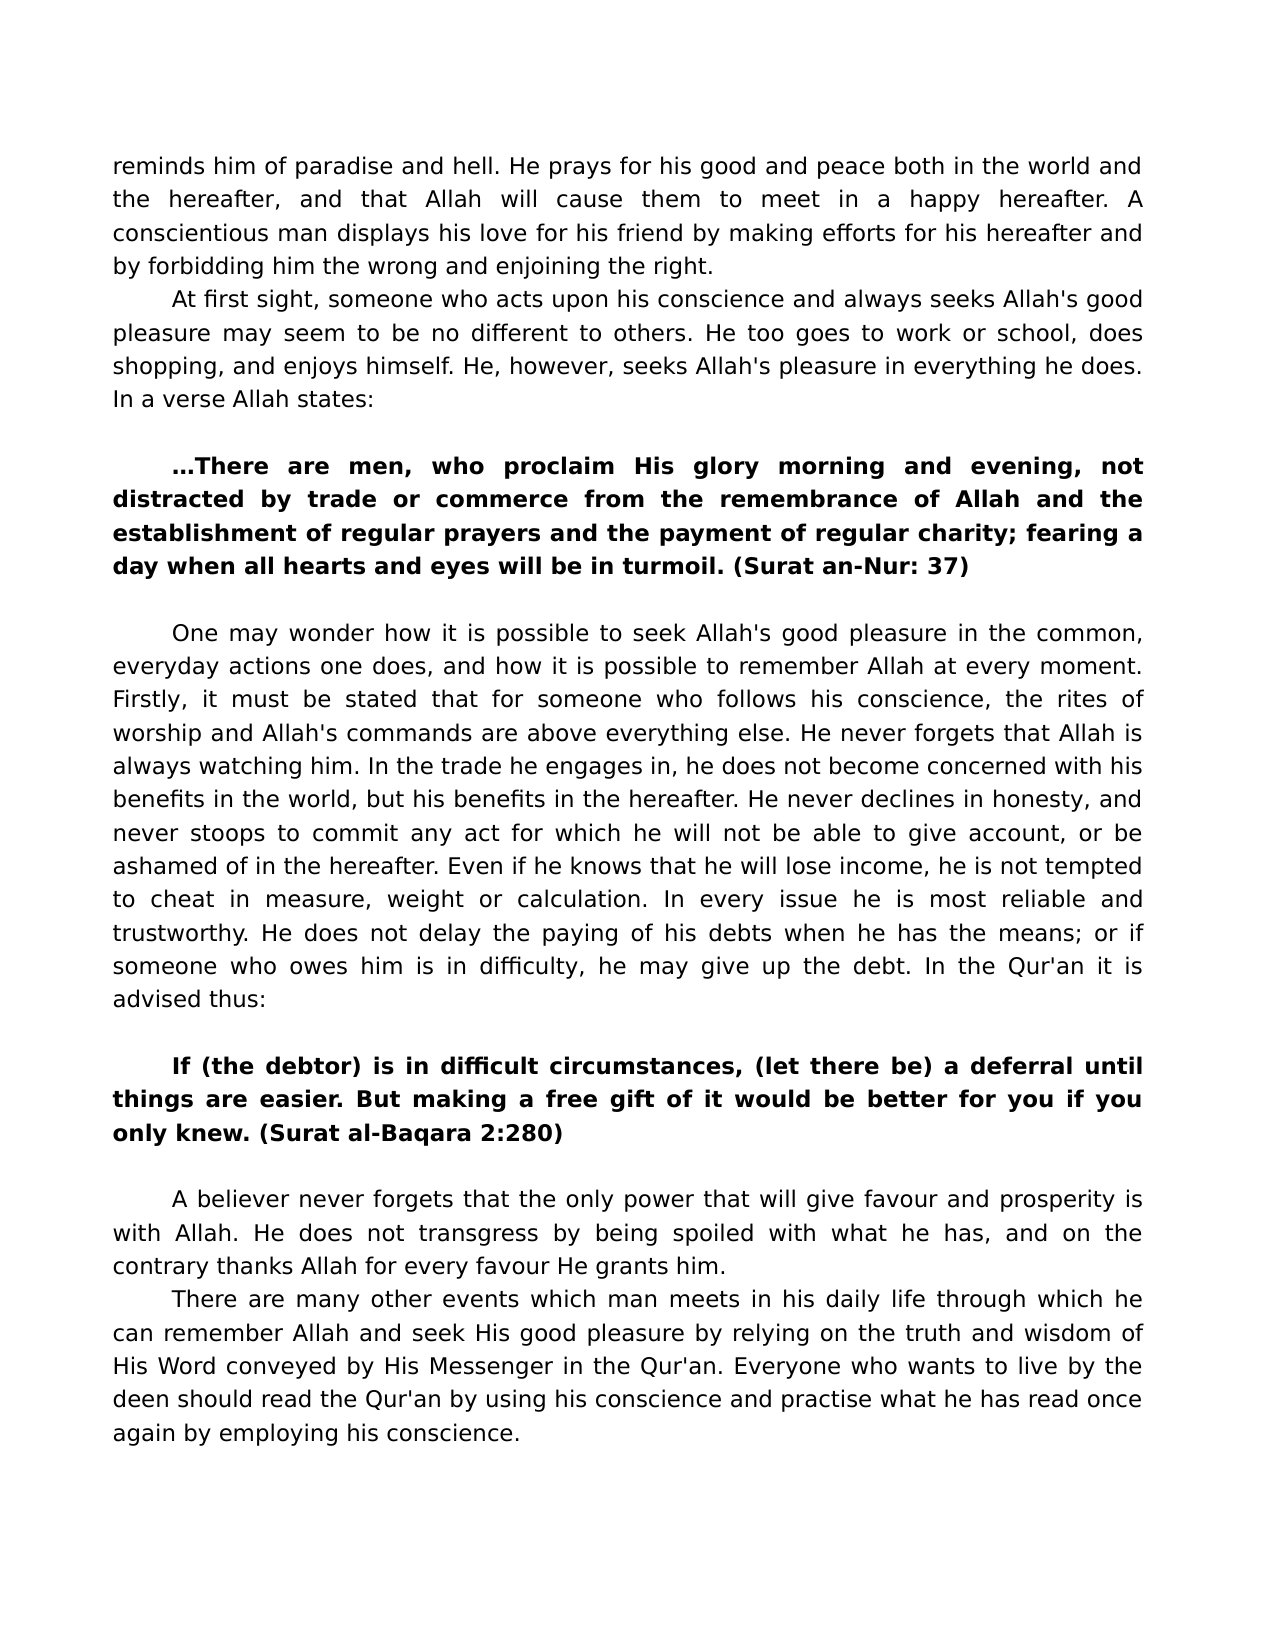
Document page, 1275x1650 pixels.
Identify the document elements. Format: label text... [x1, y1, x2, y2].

text A believer never forgets that the only power that will give favour and prosperity is with Allah. He does not transgress by being spoiled with what he has, and on the contrary thanks Allah for every favour He grants him. [112, 1181, 1145, 1281]
text One may wonder how it is possible to seek Allah's good pleasure in the common, everyday actions one does, and how it is possible to remember Allah at every moment. Firstly, it must be stated that for someone who follows his conscience, the rites of worship and Allah's commands are above everything else. He never forgets that Allah is always watching him. In the trade he engages in, he does not become concerned with his benefits in the world, but his benefits in the hereafter. He never declines in honesty, and never stoops to commit any act for which he will not be able to give account, or be ashamed of in the hereafter. Even if he knows that he will lose income, he is not tempted to cheat in measure, weight or calculation. In every issue he is most reliable and trustworthy. He does not delay the paying of his debts when he has the means; or if someone who owes him is in difficulty, he may give up the debt. In the Qur'an it is advised thus: [112, 614, 1145, 1014]
text If (the debtor) is in difficult circumstances, (let there be) a deferral until things are easier. But making a free gift of it would be better for you if you only knew. (Surat al-Baqara 2:280) [112, 1048, 1145, 1148]
text There are many other events which man meets in his daily life through which he can remember Allah and seek His good pleasure by relying on the truth and wisdom of His Word conveyed by His Messenger in the Qur'an. Everyone who wants to live by the deen should read the Qur'an by using his conscience and practise what he has read once again by employing his conscience. [112, 1281, 1145, 1448]
text At first sight, someone who acts upon his conscience and always seeks Allah's good pleasure may seem to be no different to others. He too goes to work or school, does shopping, and enjoys himself. He, however, seeks Allah's pleasure in everything he does. In a verse Allah states: [112, 281, 1145, 414]
text reminds him of paradise and hell. He prays for his good and peace both in the world and the hereafter, and that Allah will cause them to meet in a happy hereafter. A conscientious man displays his love for his friend by making efforts for his hereafter and by forbidding him the wrong and enjoining the right. [112, 148, 1145, 281]
text …There are men, who proclaim His glory morning and evening, not distracted by trade or commerce from the remembrance of Allah and the establishment of regular prayers and the payment of regular charity; fearing a day when all hearts and eyes will be in turmoil. (Surat an-Nur: 37) [112, 448, 1145, 581]
